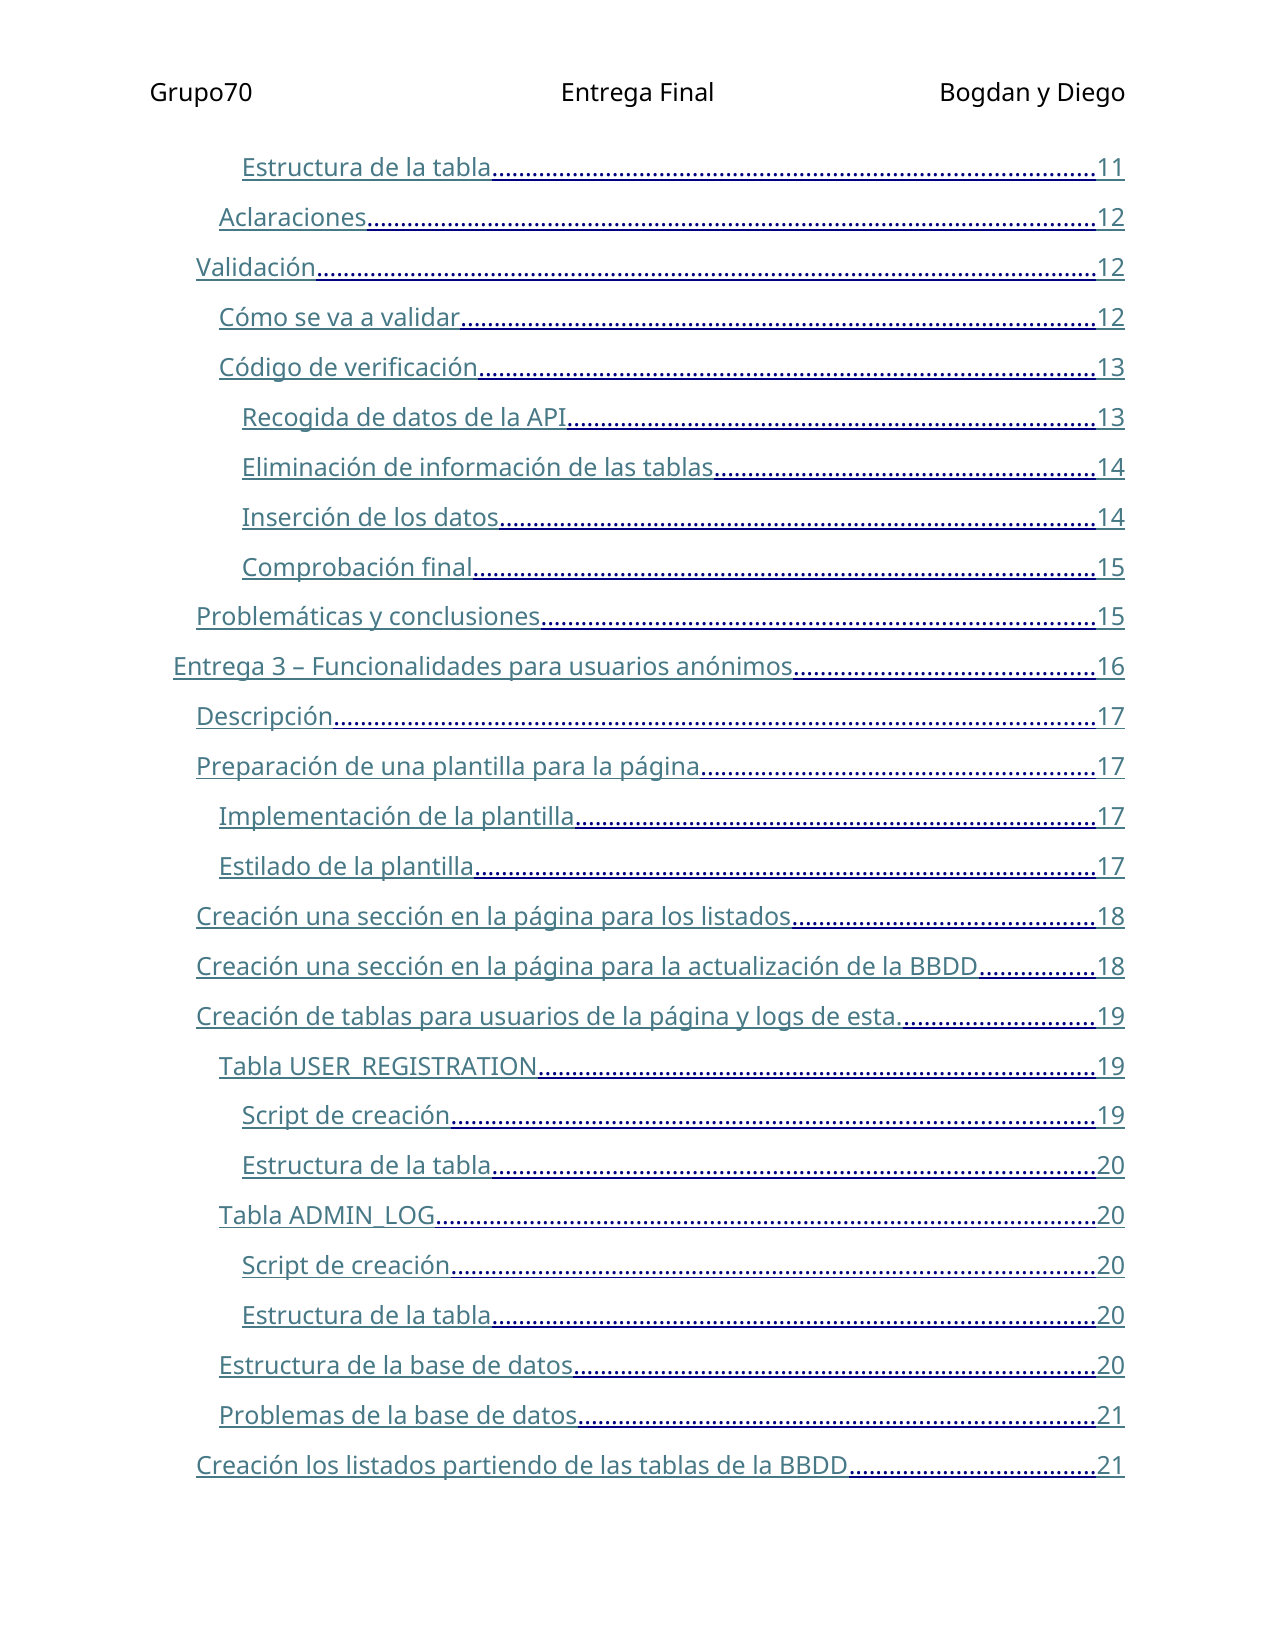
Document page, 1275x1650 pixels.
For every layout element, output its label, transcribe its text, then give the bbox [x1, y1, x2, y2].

text Cómo se va a validar 12 [219, 300, 1125, 328]
text Estilado de la plantilla 17 [219, 848, 1125, 877]
text [219, 879, 1125, 883]
text [219, 1378, 1125, 1382]
text Script de creación 20 [242, 1248, 1125, 1277]
text Script de creación 19 [242, 1098, 1125, 1127]
text Tabla USER_REGISTRATION 19 [219, 1048, 1125, 1077]
text Comprobación final 15 [242, 549, 1125, 578]
text Estructura de la tabla 20 [242, 1298, 1125, 1326]
text Tabla ADMIN_LOG 20 [219, 1198, 1125, 1227]
text Problemáticas y conclusiones 15 [196, 599, 1125, 628]
text Implementación de la plantilla 17 [219, 799, 1125, 827]
text Creación una sección en la página para los listados 18 [196, 898, 1125, 927]
text [219, 829, 1125, 833]
text [219, 1228, 1125, 1232]
text [219, 330, 1125, 334]
text Creación una sección en la página para la actualización de la BBDD 18 [196, 948, 1125, 977]
text [219, 380, 1125, 384]
text Descripción 17 [196, 699, 1125, 728]
text Aclaraciones 12 [219, 200, 1125, 229]
text Recogida de datos de la API 13 [242, 399, 1125, 428]
text Creación los listados partiendo de las tablas de la BBDD 21 [196, 1447, 1125, 1476]
text [196, 729, 1125, 733]
text Inserción de los datos 14 [242, 499, 1125, 528]
text [242, 1328, 1125, 1332]
text Entrega 3 – Funcionalidades para usuarios anónimos 16 [173, 649, 1125, 678]
text Estructura de la base de datos 20 [219, 1347, 1125, 1376]
text Código de verificación 13 [219, 349, 1125, 378]
text Estructura de la tabla 20 [242, 1148, 1125, 1177]
text [196, 779, 1125, 783]
text Problemas de la base de datos 21 [219, 1397, 1125, 1426]
text Eliminación de información de las tablas 14 [242, 449, 1125, 478]
text [242, 1278, 1125, 1282]
text Validación 12 [196, 250, 1125, 279]
text Estructura de la tabla 11 [242, 150, 1125, 179]
text Creación de tablas para usuarios de la página y logs de esta. 19 [196, 998, 1125, 1027]
text Preparación de una plantilla para la página 17 [196, 749, 1125, 778]
